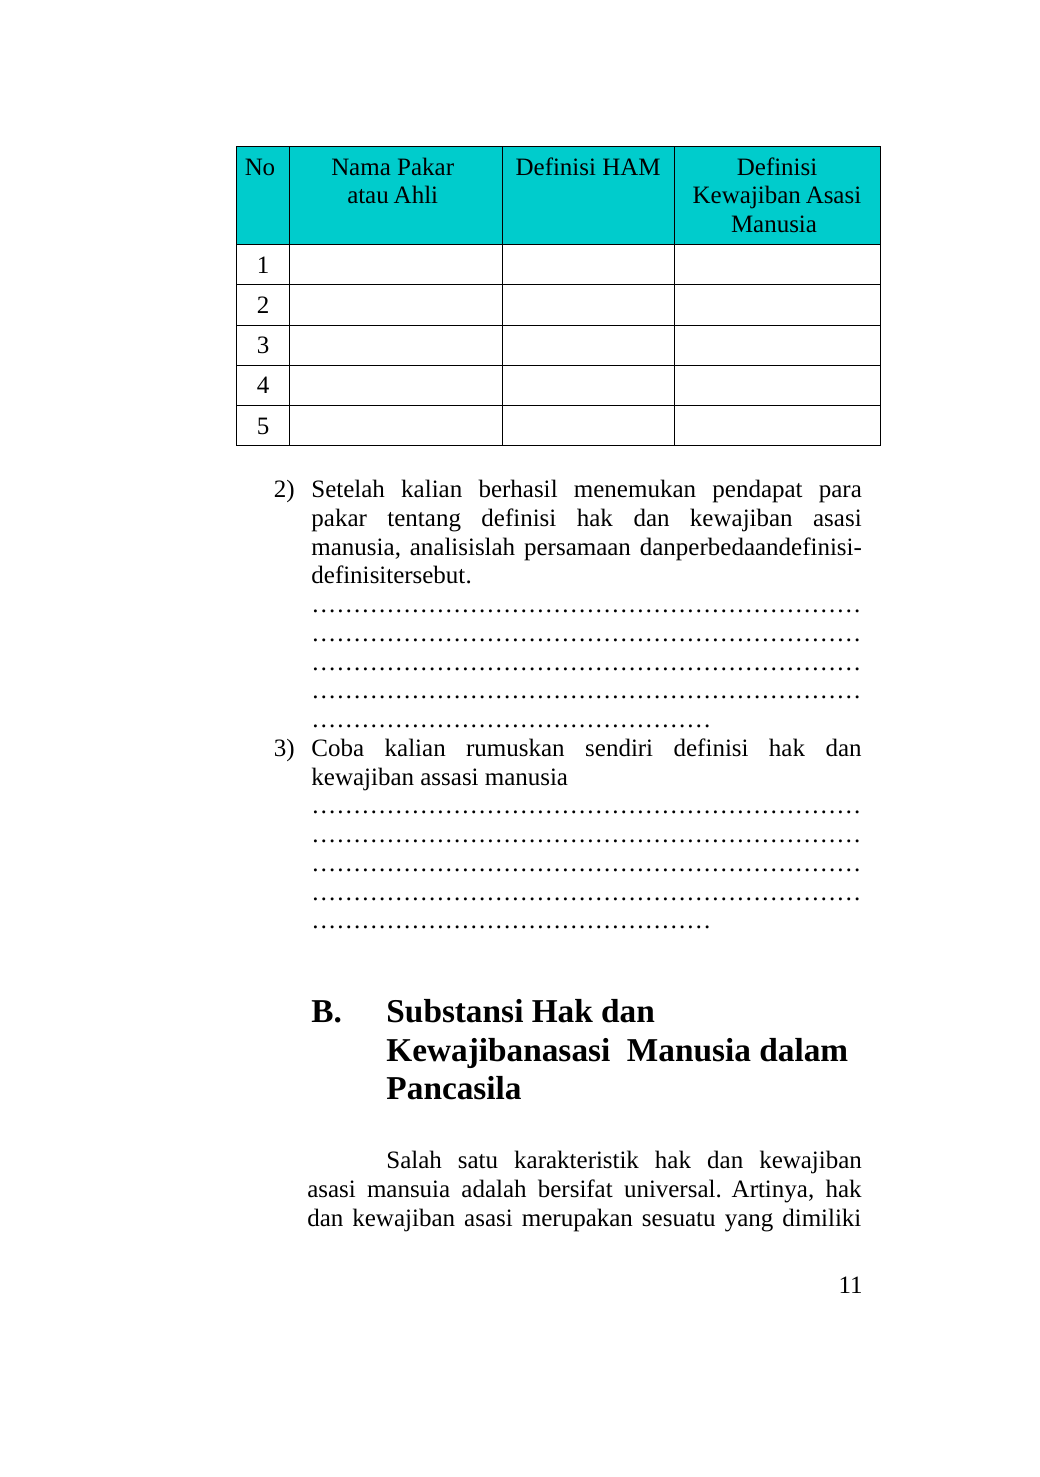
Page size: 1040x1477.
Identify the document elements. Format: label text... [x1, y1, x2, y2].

table_cell [290, 285, 502, 324]
table_cell [675, 326, 880, 365]
table_cell [290, 245, 502, 284]
table_cell 5 [237, 406, 289, 445]
table_cell [503, 245, 674, 284]
table_header Definisi HAM [503, 147, 674, 244]
table_cell [290, 366, 502, 405]
table_cell [290, 326, 502, 365]
table_cell [675, 366, 880, 405]
list …………………………………………………………………………………………………………………………………………………………………………………………………………………………………………………………………………………… [274, 791, 862, 934]
table_cell [503, 326, 674, 365]
table_header No [237, 147, 289, 244]
table_cell [503, 366, 674, 405]
table_cell [290, 406, 502, 445]
table_header Nama Pakar atau Ahli [290, 147, 502, 244]
table_cell 3 [237, 326, 289, 365]
table_cell [675, 285, 880, 324]
list B. Substansi Hak dan Kewajibanasasi Manusia dalam Pancasila [274, 992, 862, 1107]
table_cell 2 [237, 285, 289, 324]
table_header Definisi Kewajiban Asasi Manusia [675, 147, 880, 244]
text Salah satu karakteristik hak dan kewajiban asasi mansuia adalah bersifat universal. Artinya, hak dan kewajiban asasi merupakan sesuatu yang dimiliki [307, 1145, 862, 1231]
table_cell [503, 285, 674, 324]
list Setelah kalian berhasil menemukan pendapat para pakar tentang definisi hak dan kewajiban asasi manusia, analisislah persamaan danperbedaandefinisi-definisitersebut.…………………………………………………………………………………………………………………………………………………………………………………………………………………………………………………………………………………… [274, 474, 862, 733]
table_cell [675, 245, 880, 284]
table_cell 4 [237, 366, 289, 405]
table_cell [503, 406, 674, 445]
table_cell [675, 406, 880, 445]
list Coba kalian rumuskan sendiri definisi hak dan kewajiban assasi manusia [274, 733, 862, 791]
table_cell 1 [237, 245, 289, 284]
